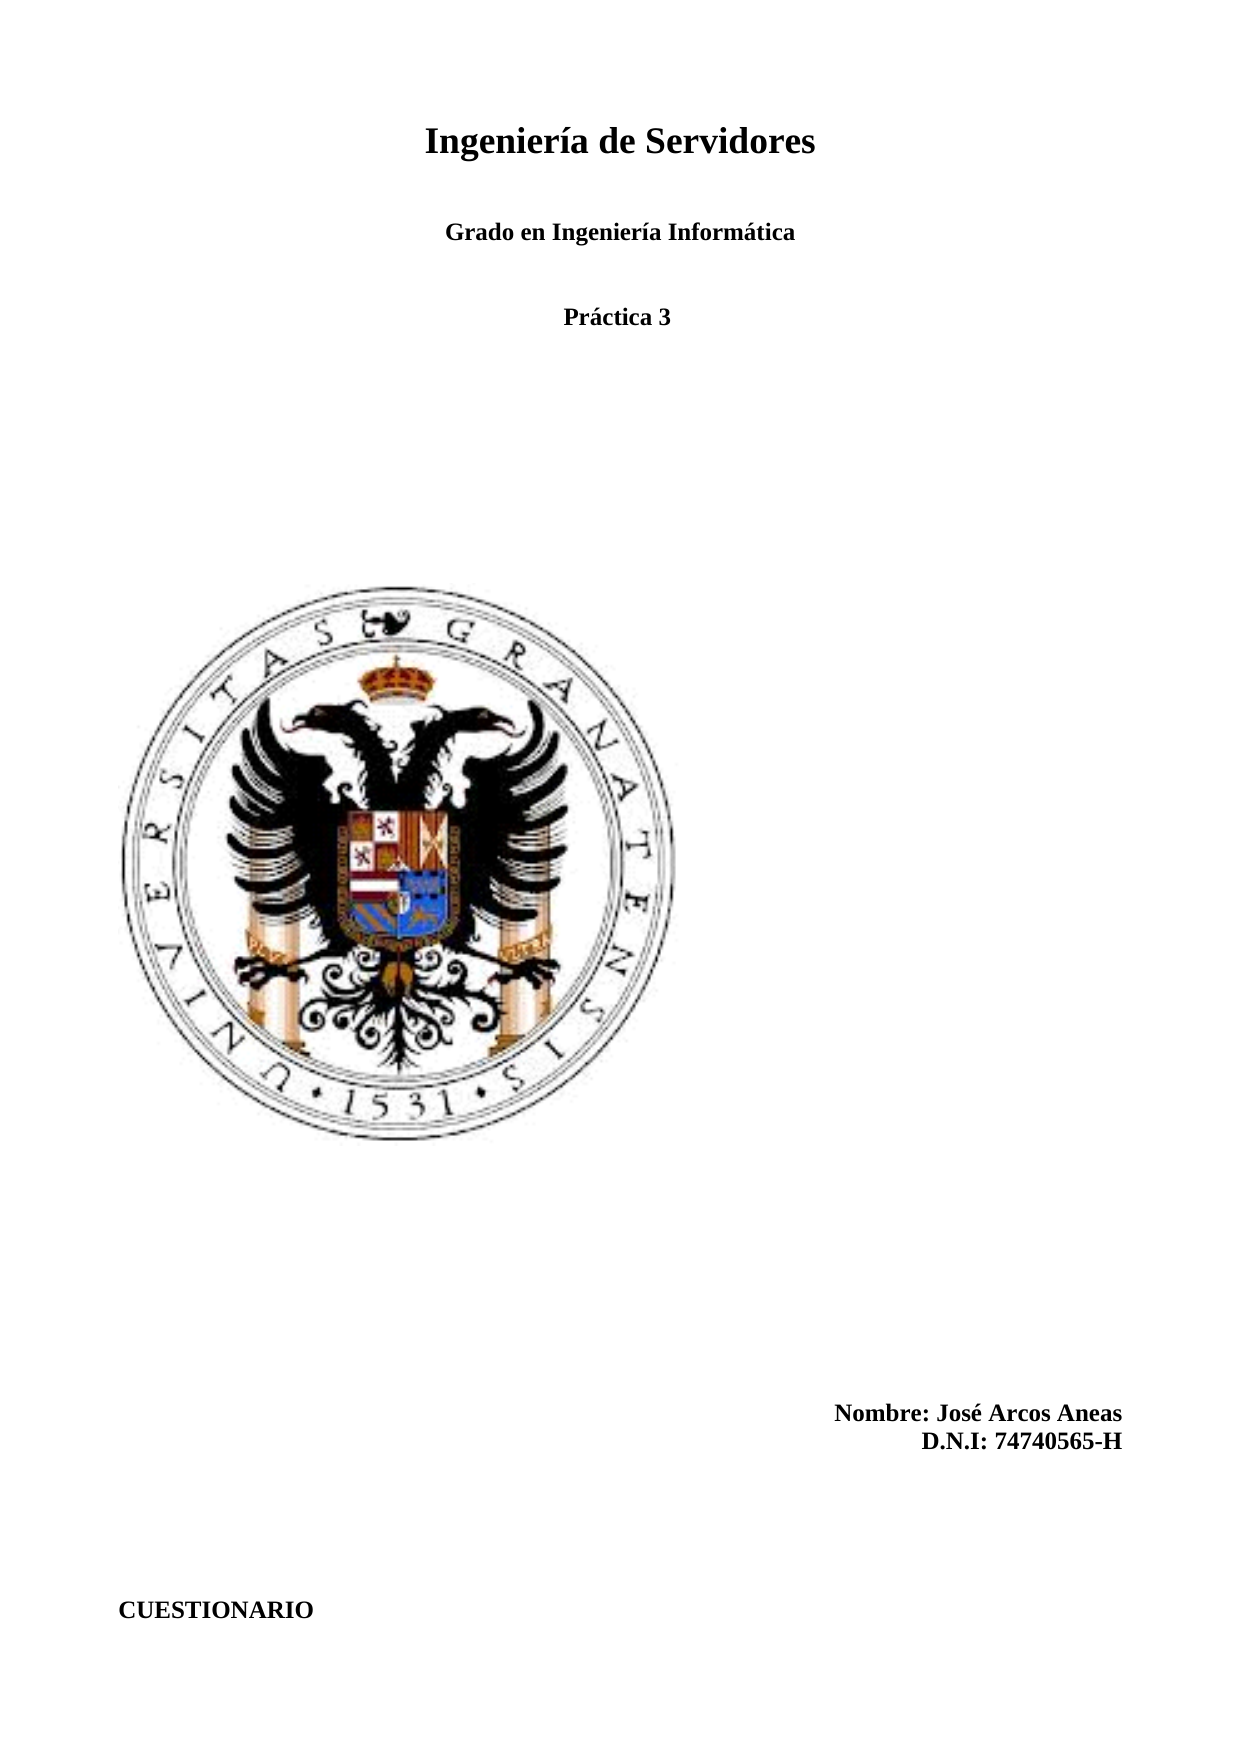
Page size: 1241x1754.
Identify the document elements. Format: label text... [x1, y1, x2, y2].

text D.N.I: 74740565-H [118, 1426, 1122, 1455]
text CUESTIONARIO [118, 1595, 1122, 1624]
text Ingeniería de Servidores [118, 118, 1122, 161]
text Práctica 3 [118, 302, 1122, 331]
text Nombre: José Arcos Aneas [118, 1398, 1122, 1426]
text Grado en Ingeniería Informática [118, 217, 1122, 246]
